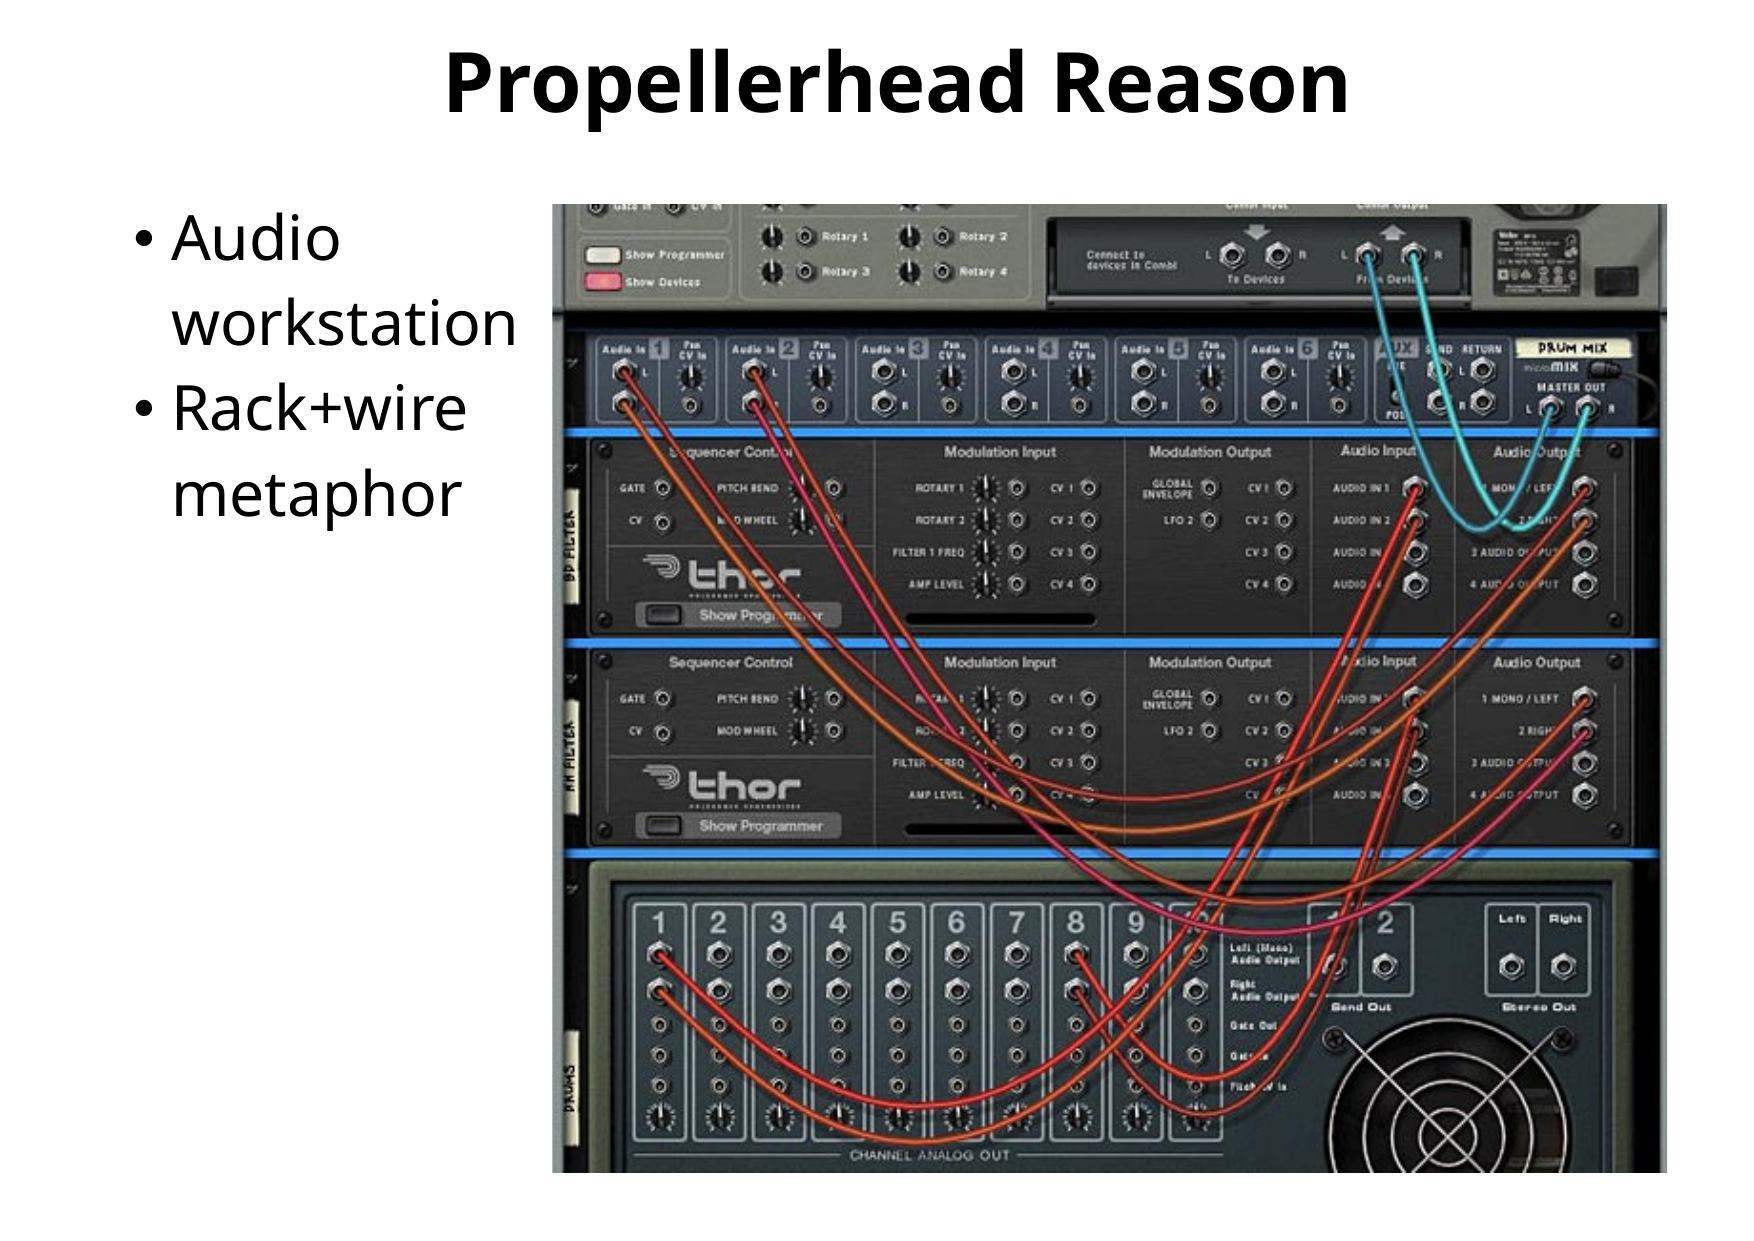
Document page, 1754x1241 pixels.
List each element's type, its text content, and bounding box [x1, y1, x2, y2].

list Audio workstation [133, 194, 1699, 364]
list Rack+wire metaphor [133, 364, 552, 534]
list [1668, 364, 1699, 534]
picture [552, 204, 1668, 1173]
list Propellerhead Reason [21, 23, 1699, 137]
